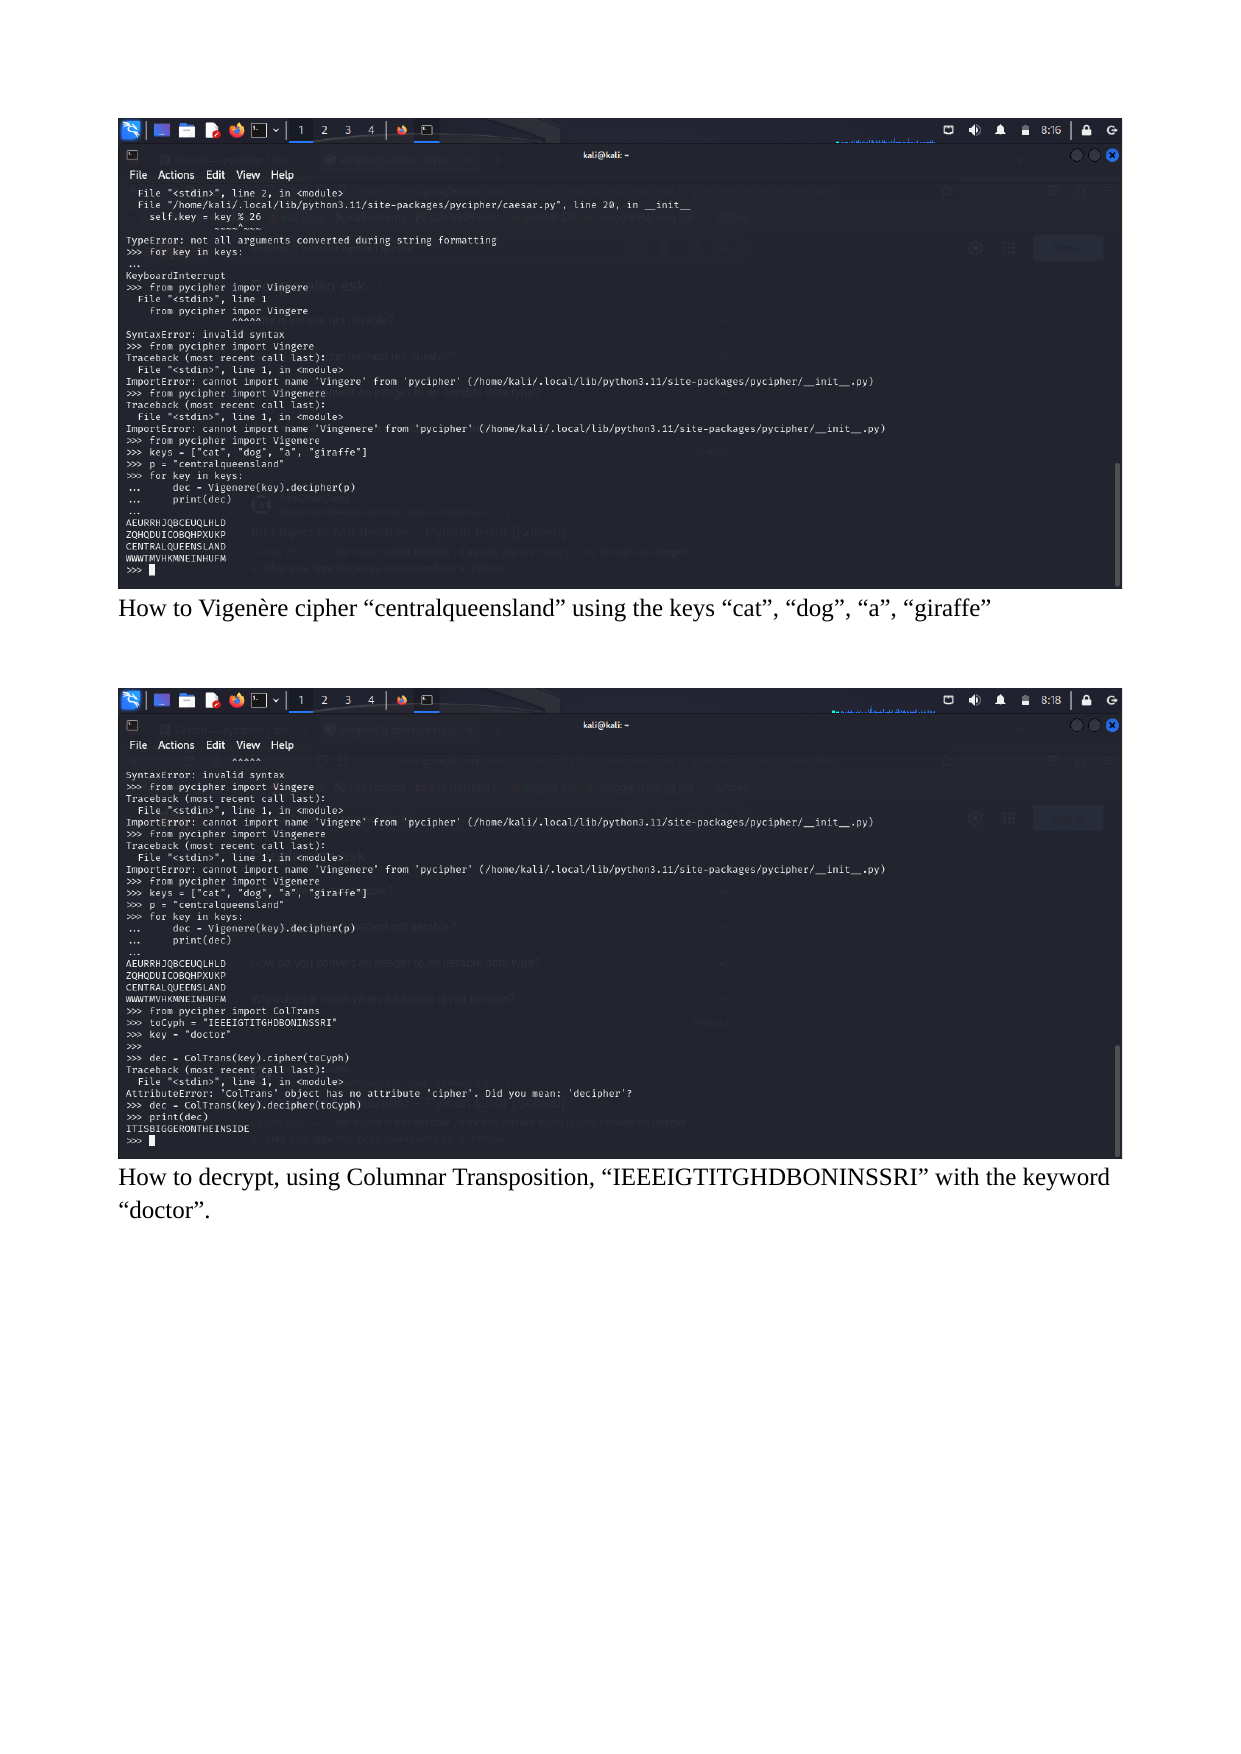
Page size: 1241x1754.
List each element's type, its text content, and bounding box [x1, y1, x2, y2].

picture [118, 118, 1123, 589]
text How to Vigenère cipher “centralqueensland” using the keys “cat”, “dog”, “a”, “giraffe” [118, 589, 1122, 622]
text How to decrypt, using Columnar Transposition, “IEEEIGTITGHDBONINSSRI” with the keyword “doctor”. [118, 1159, 1122, 1224]
picture [118, 688, 1123, 1159]
